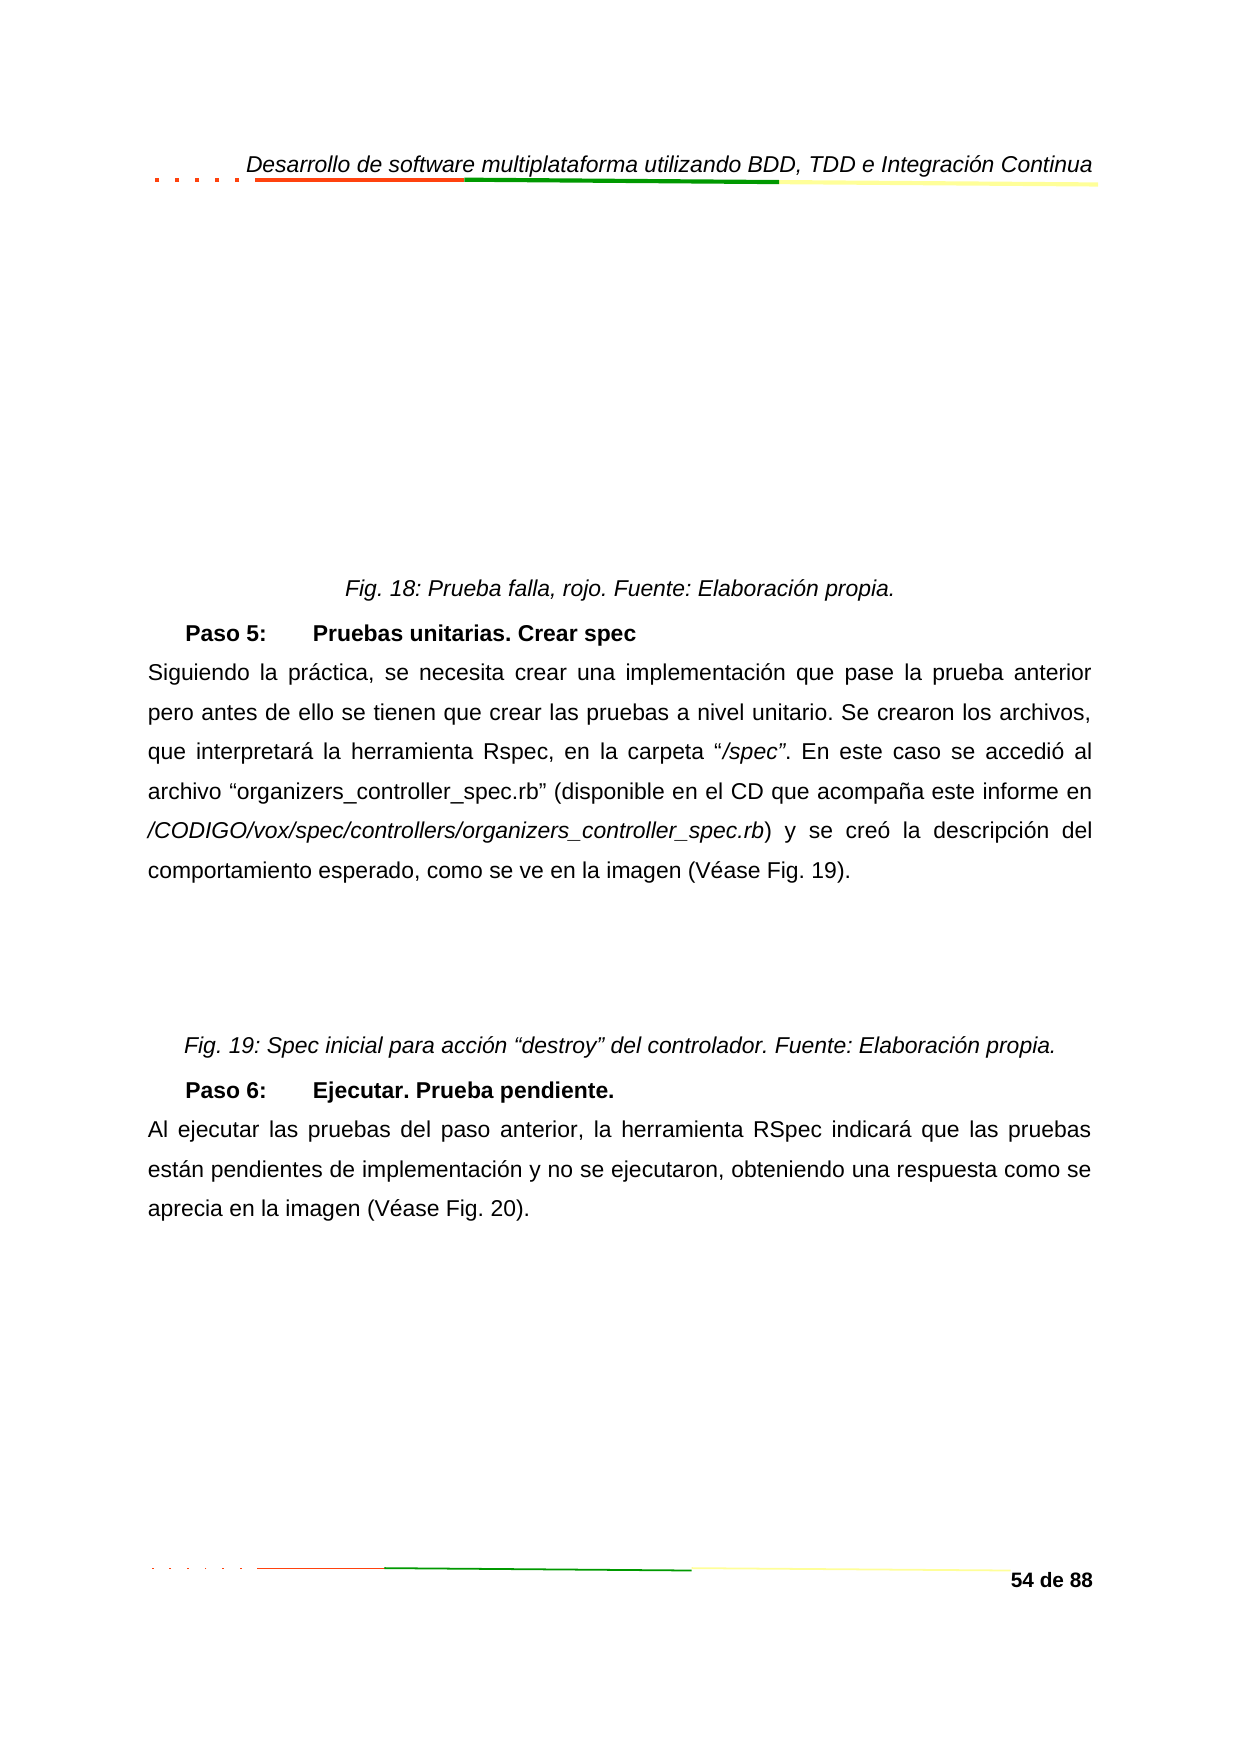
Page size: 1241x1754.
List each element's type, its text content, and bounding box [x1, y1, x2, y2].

table_cell Fig. 18: Prueba falla, rojo. Fuente: Elaboración propia. [148, 557, 1093, 620]
table_header [148, 896, 1093, 1014]
table_header [148, 1235, 1093, 1526]
text Al ejecutar las pruebas del paso anterior, la herramienta RSpec indicará que las pruebas están pendientes de implementación y no se ejecutaron, obteniendo una respuesta como se aprecia en la imagen (Véase Fig. 20). [148, 1116, 1093, 1221]
text Siguiendo la práctica, se necesita crear una implementación que pase la prueba anterior pero antes de ello se tienen que crear las pruebas a nivel unitario. Se crearon los archivos, que interpretará la herramienta Rspec, en la carpeta “/spec”. En este caso se accedió al archivo “organizers_controller_spec.rb” (disponible en el CD que acompaña este informe en /CODIGO/vox/spec/controllers/organizers_controller_spec.rb) y se creó la descripción del comportamiento esperado, como se ve en la imagen (Véase Fig. 19). [148, 659, 1093, 883]
table_header [148, 217, 1093, 557]
list Pruebas unitarias. Crear spec [185, 620, 1093, 646]
table_cell Fig. 19: Spec inicial para acción “destroy” del controlador. Fuente: Elaboración propia. [148, 1014, 1093, 1077]
list Ejecutar. Prueba pendiente. [185, 1077, 1093, 1103]
